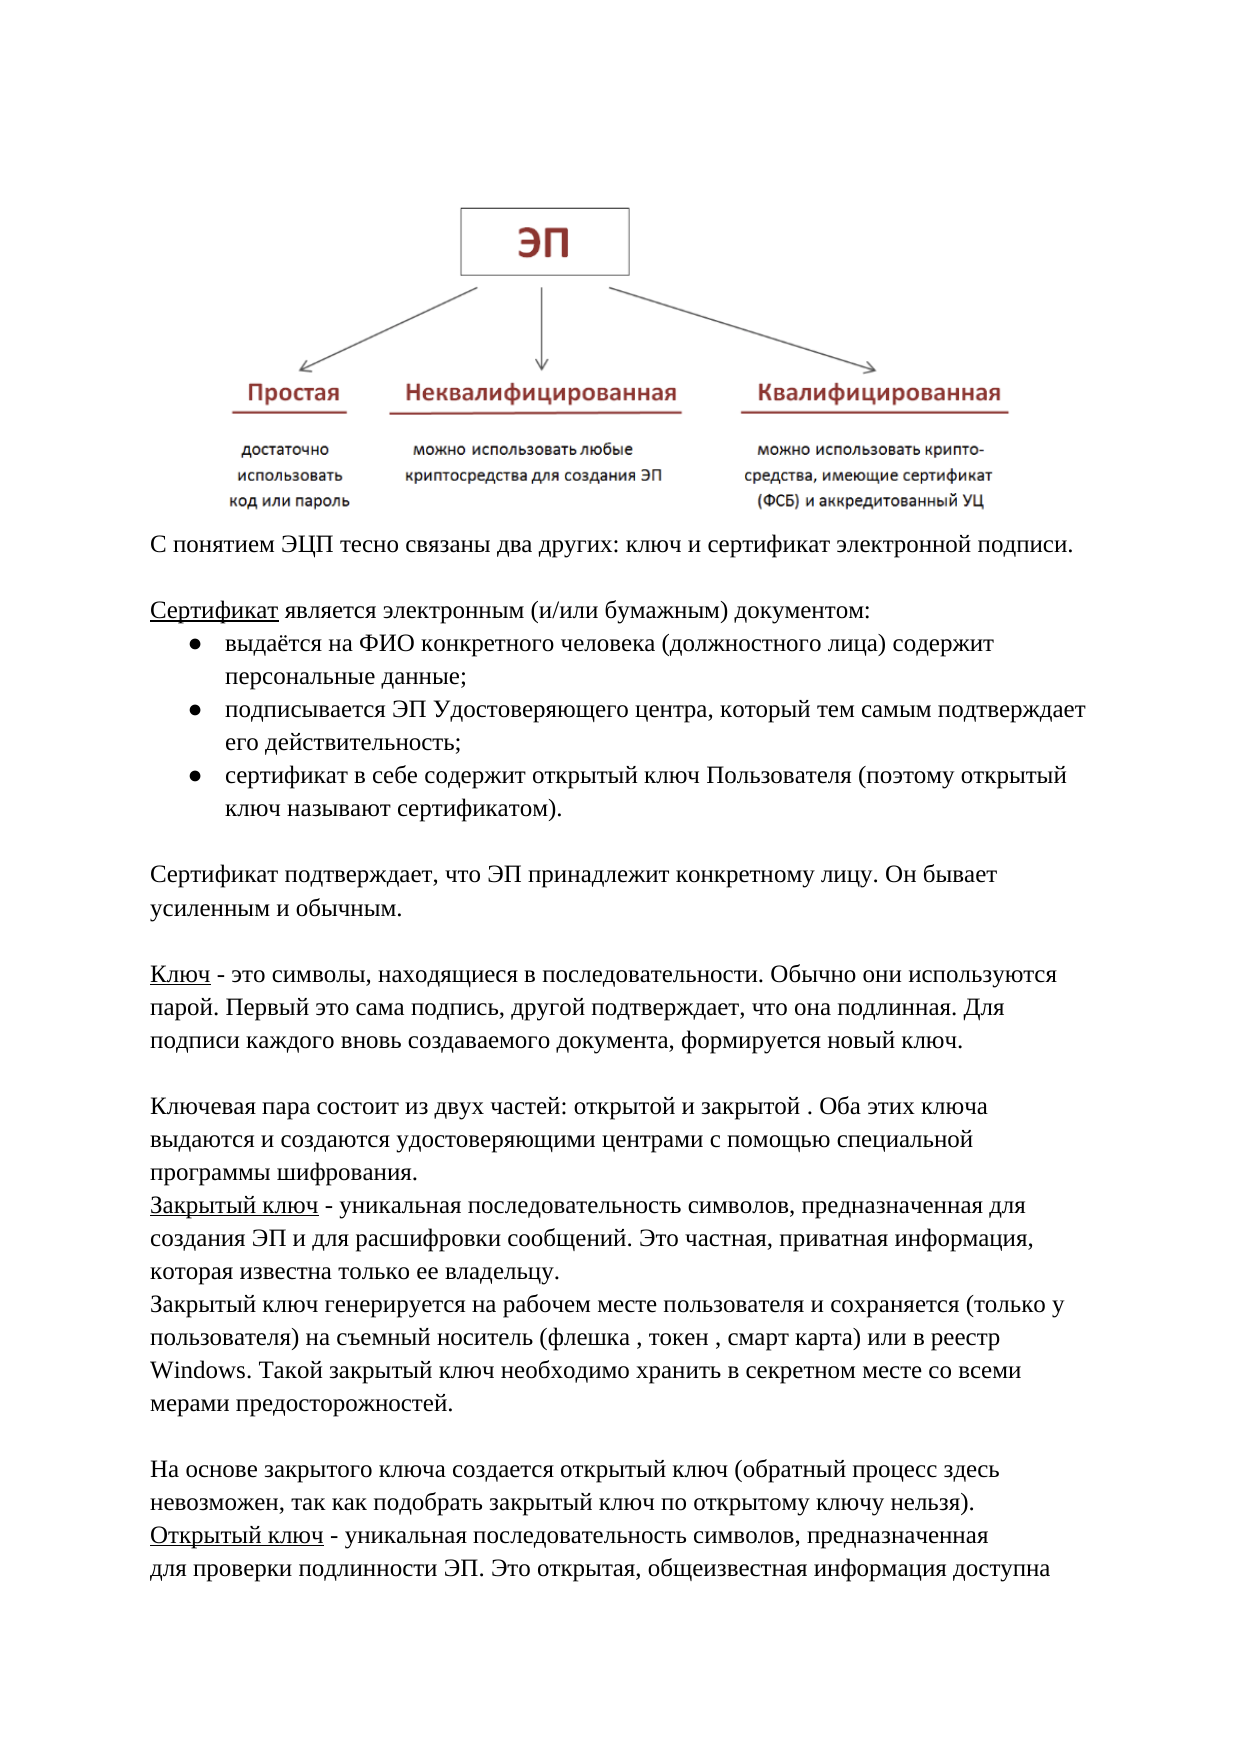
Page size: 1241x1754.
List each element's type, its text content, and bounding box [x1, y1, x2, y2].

list выдаётся на ФИО конкретного человека (должностного лица) содержит персональные данные; [187, 628, 1090, 690]
list сертификат в себе содержит открытый ключ Пользователя (поэтому открытый ключ называют сертификатом). [187, 761, 1090, 822]
text Закрытый ключ генерируется на рабочем месте пользователя и сохраняется (только у пользователя) на съемный носитель (флешка , токен , смарт карта) или в реестр [150, 1289, 1090, 1351]
text Windows. Такой закрытый ключ необходимо хранить в секретном месте со всеми мерами предосторожностей. [150, 1355, 1090, 1417]
text для проверки подлинности ЭП. Это открытая, общеизвестная информация доступна [150, 1553, 1090, 1582]
text парой. Первый это сама подпись, другой подтверждает, что она подлинная. Для подписи каждого вновь создаваемого документа, формируется новый ключ. [150, 992, 1090, 1053]
text Ключ - это символы, находящиеся в последовательности. Обычно они используются [150, 959, 1090, 987]
list подписывается ЭП Удостоверяющего центра, который тем самым подтверждает его действительность; [187, 694, 1090, 756]
text С понятием ЭЦП тесно связаны два других: ключ и сертификат электронной подписи. [150, 529, 1090, 558]
text Сертификат подтверждает, что ЭП принадлежит конкретному лицу. Он бывает усиленным и обычным. [150, 859, 1090, 921]
text Сертификат является электронным (и/или бумажным) документом: [150, 595, 1090, 624]
picture [212, 183, 1028, 526]
text Открытый ключ - уникальная последовательность символов, предназначенная [150, 1520, 1090, 1549]
text Закрытый ключ - уникальная последовательность символов, предназначенная для создания ЭП и для расшифровки сообщений. Это частная, приватная информация, которая известна только ее владельцу. [150, 1190, 1090, 1284]
text На основе закрытого ключа создается открытый ключ (обратный процесс здесь невозможен, так как подобрать закрытый ключ по открытому ключу нельзя). [150, 1454, 1090, 1516]
text Ключевая пара состоит из двух частей: открытой и закрытой . Оба этих ключа выдаются и создаются удостоверяющими центрами с помощью специальной программы шифрования. [150, 1091, 1090, 1186]
